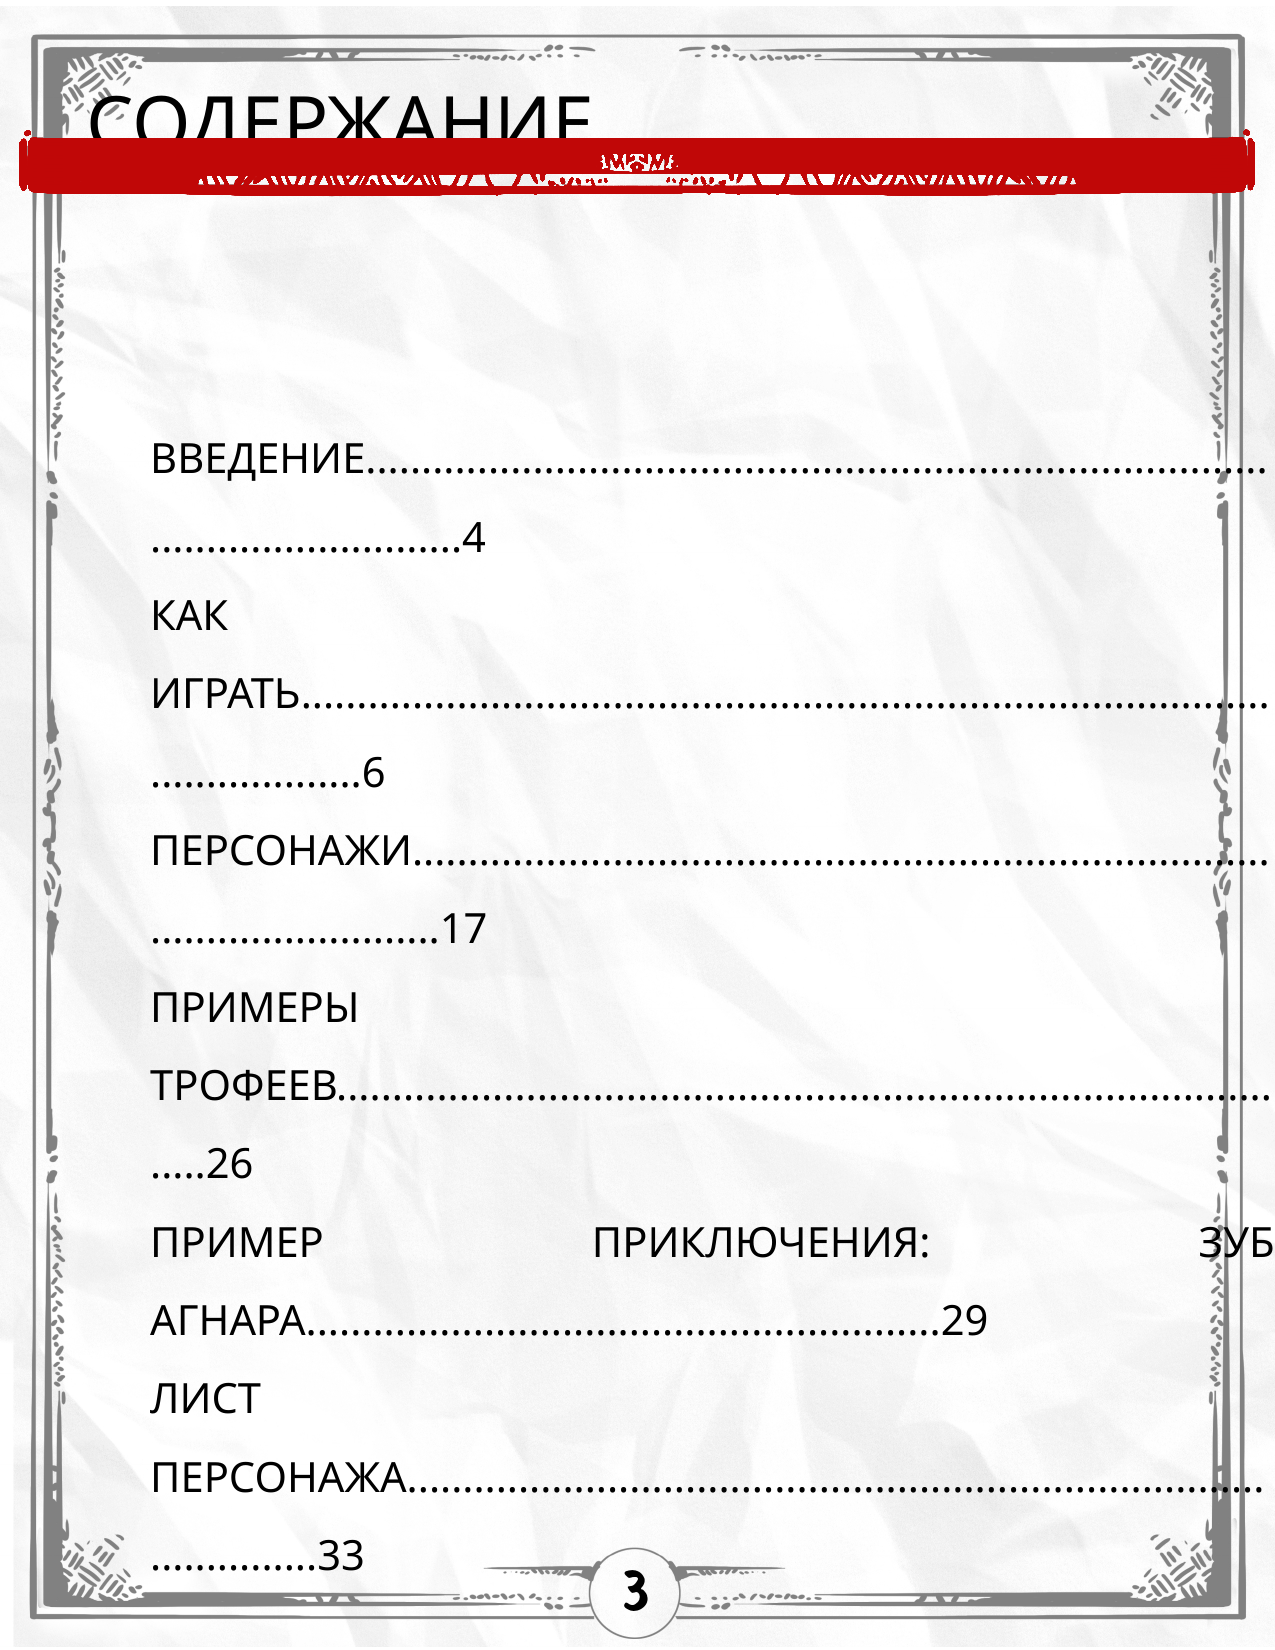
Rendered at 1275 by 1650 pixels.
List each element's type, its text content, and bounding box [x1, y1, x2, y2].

picture [0, 6, 1275, 1647]
text ПРИМЕРЫ ТРОФЕЕВ.........................................................................................26 [150, 977, 1275, 1191]
text ВВЕДЕНИЕ.............................................................................................................4 [150, 429, 1275, 564]
text КАК ИГРАТЬ..........................................................................................................6 [150, 586, 1275, 799]
text ЛИСТ ПЕРСОНАЖА............................................................................................33 [150, 1369, 1275, 1582]
text ПРИМЕР ПРИКЛЮЧЕНИЯ: ЗУБ АГНАРА.........................................................29 [150, 1212, 1275, 1347]
text ПЕРСОНАЖИ.......................................................................................................17 [150, 821, 1275, 956]
